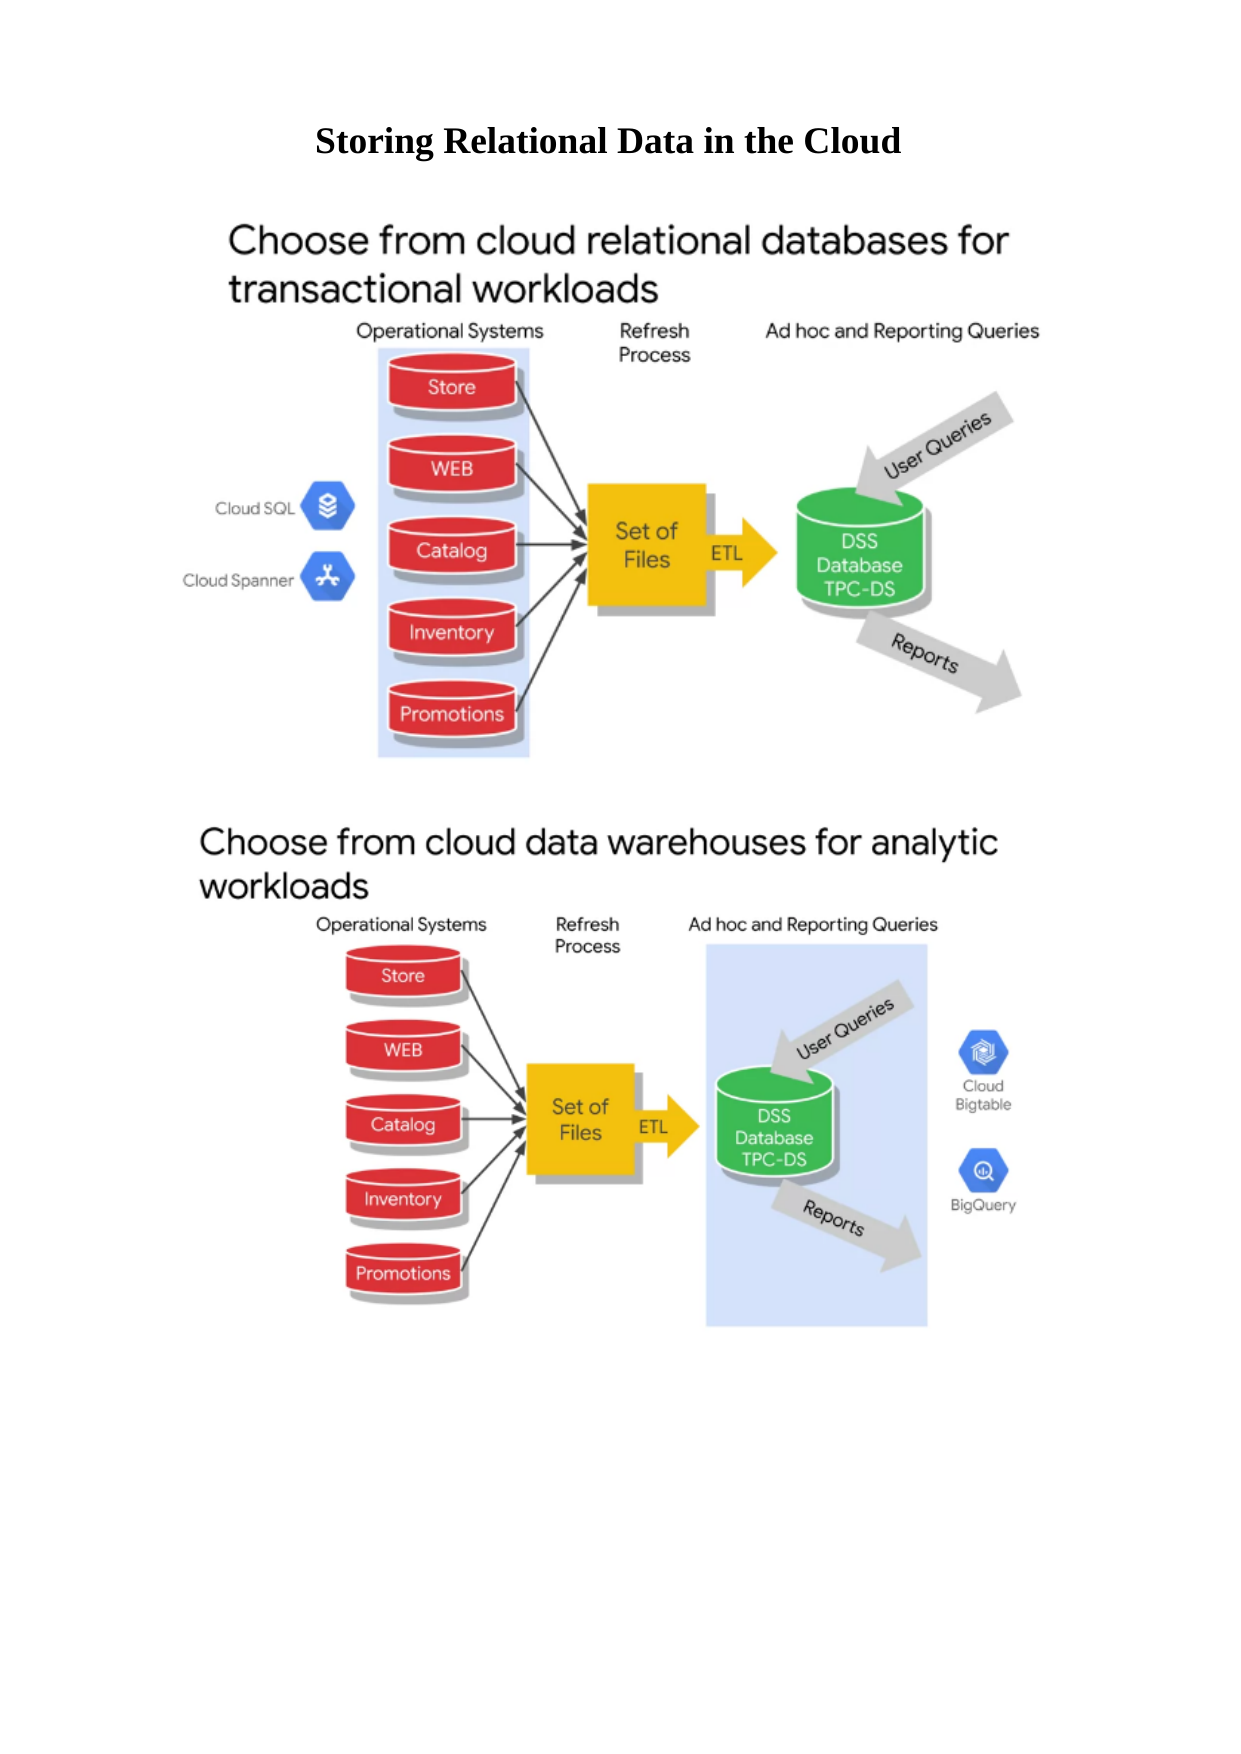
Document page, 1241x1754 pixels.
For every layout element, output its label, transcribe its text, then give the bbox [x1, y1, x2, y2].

picture [118, 803, 1123, 1341]
picture [118, 202, 1123, 775]
subtitle Storing Relational Data in the Cloud [118, 118, 1122, 161]
